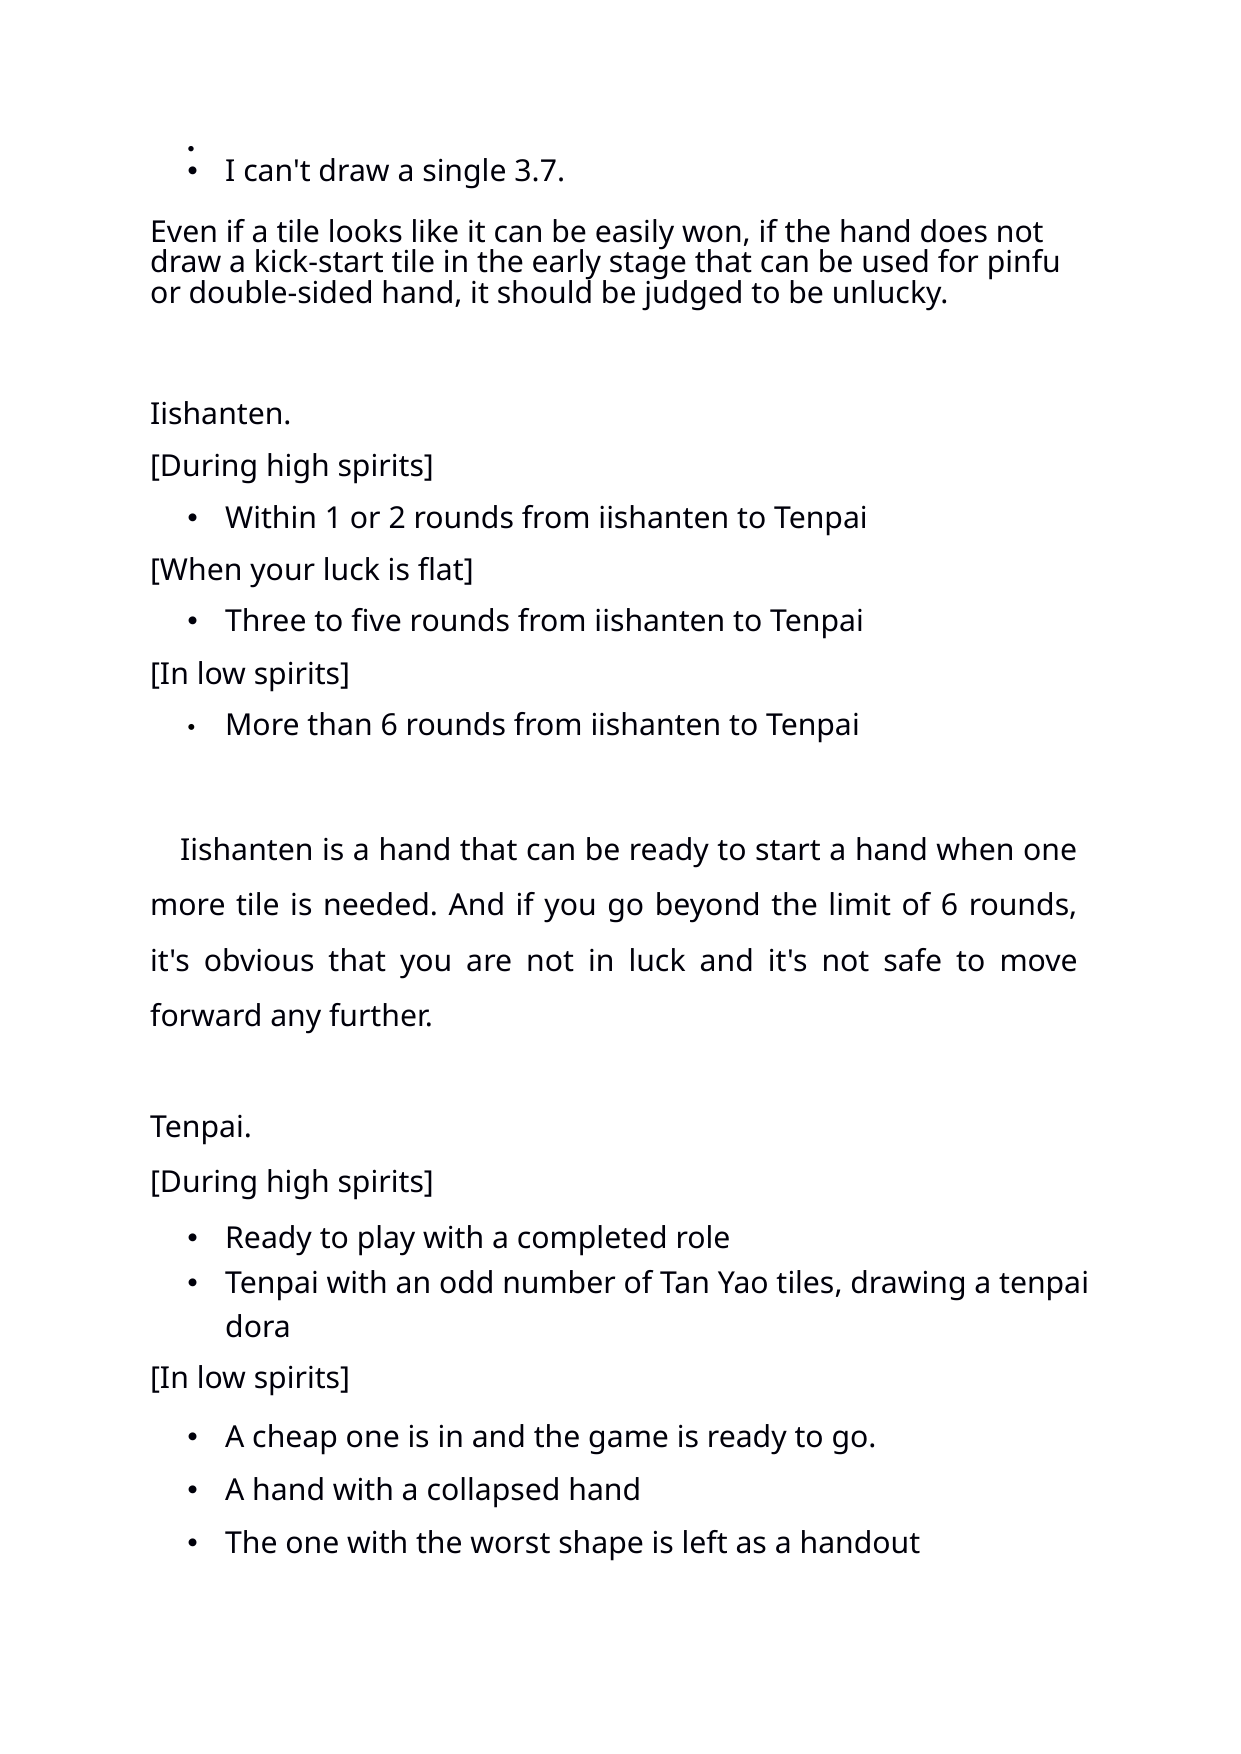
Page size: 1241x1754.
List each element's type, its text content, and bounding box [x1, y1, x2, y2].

text Even if a tile looks like it can be easily won, if the hand does not draw a kick-start tile in the early stage that can be used for pinfu or double-sided hand, it should be judged to be unlucky. [150, 218, 1090, 309]
list I can't draw a single 3.7. [187, 158, 1090, 188]
list A cheap one is in and the game is ready to go. [187, 1424, 1090, 1454]
list Tenpai with an odd number of Tan Yao tiles, drawing a tenpai dora [187, 1259, 1090, 1346]
list The one with the worst shape is left as a handout [187, 1529, 1090, 1559]
text [In low spirits] [150, 1364, 1090, 1395]
text Iishanten. [150, 400, 1090, 430]
text [In low spirits] [150, 660, 1090, 691]
list Within 1 or 2 rounds from iishanten to Tenpai [187, 504, 1090, 534]
text [During high spirits] [150, 453, 1090, 483]
text [When your luck is flat] [150, 556, 1090, 587]
list Ready to play with a completed role [187, 1204, 1090, 1259]
list A hand with a collapsed hand [187, 1476, 1090, 1507]
text Tenpai. [150, 1093, 1079, 1148]
text Iishanten is a hand that can be ready to start a hand when one more tile is needed. And if you go beyond the limit of 6 rounds, it's obvious that you are not in luck and it's not safe to move forward any further. [150, 816, 1079, 1038]
list Three to five rounds from iishanten to Tenpai [187, 608, 1090, 638]
text [During high spirits] [150, 1148, 1079, 1204]
list More than 6 rounds from iishanten to Tenpai [187, 711, 1090, 742]
